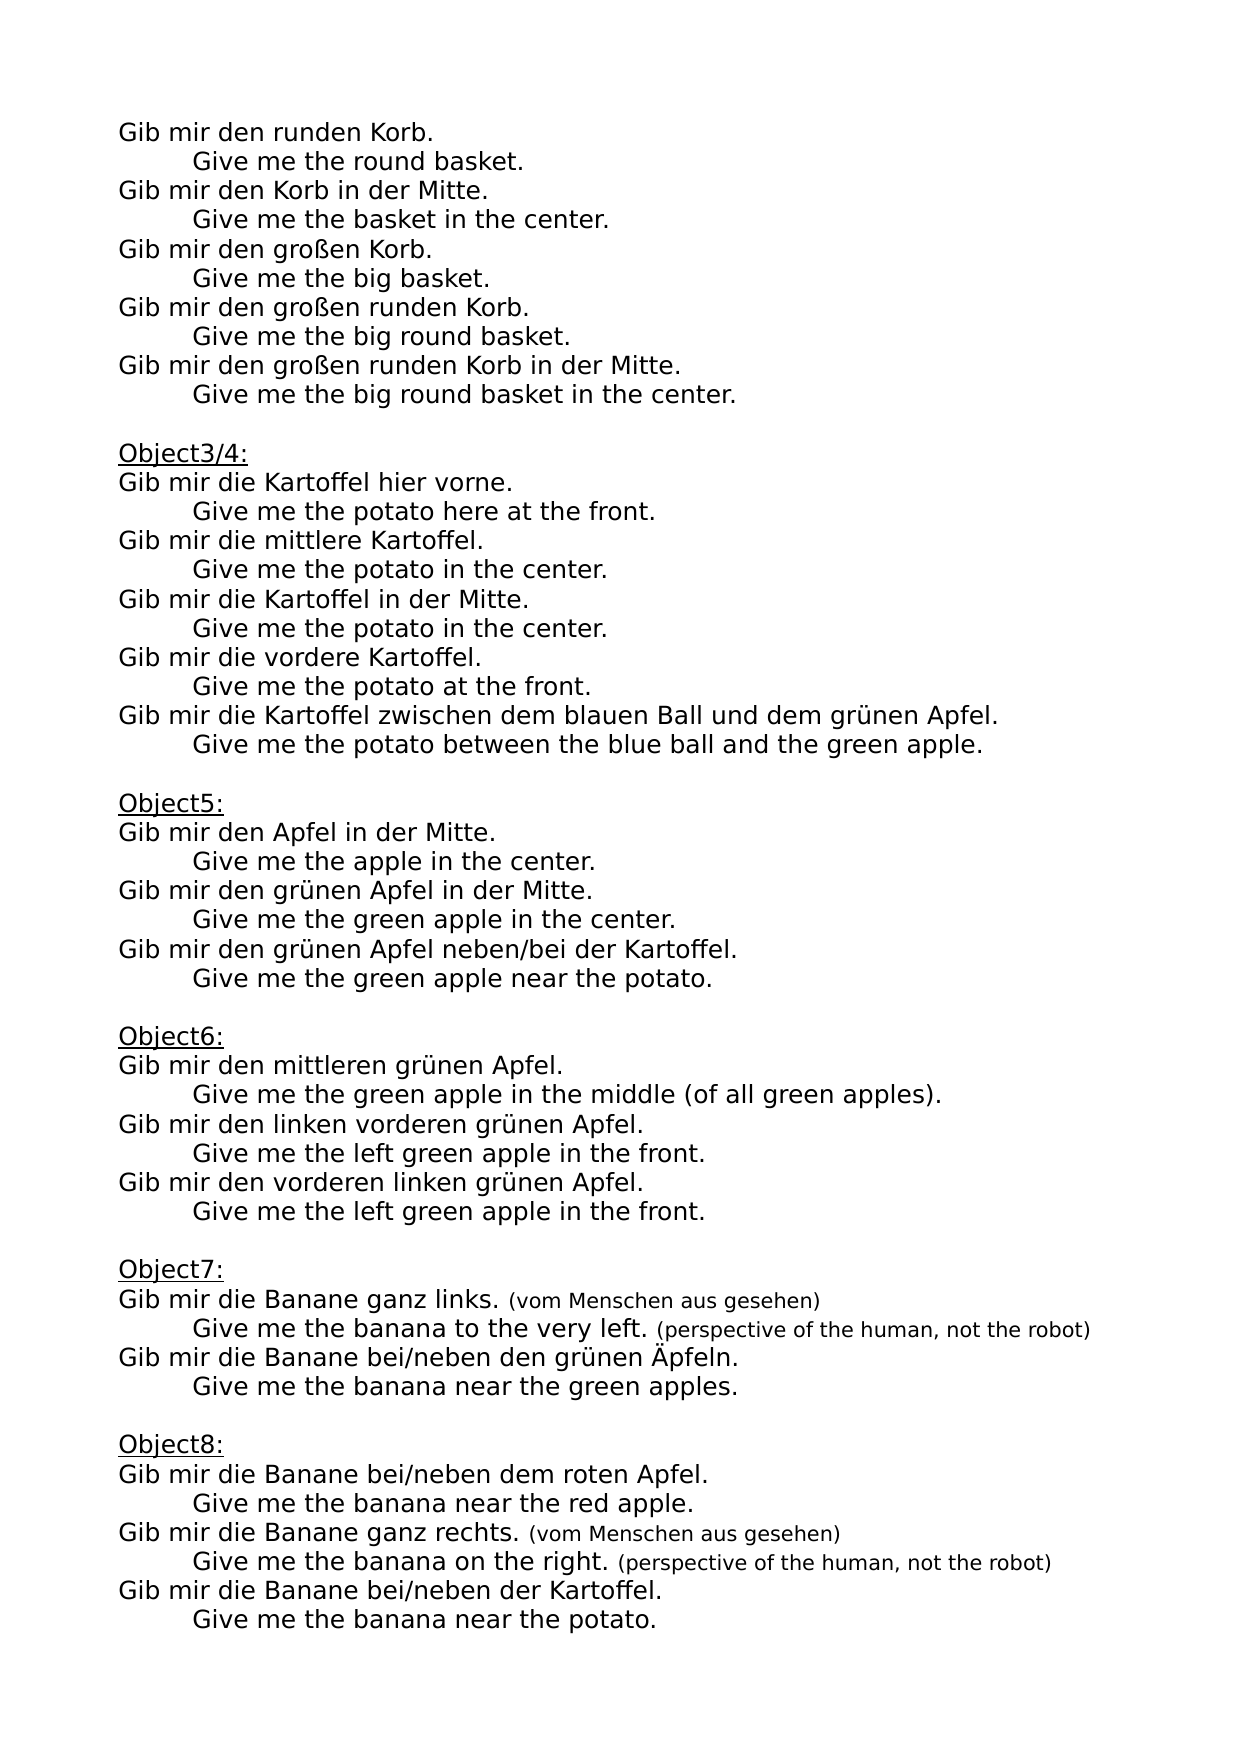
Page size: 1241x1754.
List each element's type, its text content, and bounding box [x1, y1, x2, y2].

text Gib mir die Banane bei/neben den grünen Äpfeln. [118, 1343, 1122, 1372]
text Give me the round basket. [118, 147, 1122, 176]
text Gib mir die Kartoffel in der Mitte. [118, 585, 1122, 614]
text Gib mir die Banane bei/neben der Kartoffel. [118, 1576, 1122, 1606]
text Give me the potato in the center. [118, 556, 1122, 585]
text Object8: [118, 1431, 1122, 1460]
text Gib mir den großen Korb. [118, 235, 1122, 264]
text Give me the banana near the green apples. [118, 1372, 1122, 1401]
text Give me the banana to the very left. (perspective of the human, not the robot) [118, 1314, 1122, 1343]
text Gib mir die vordere Kartoffel. [118, 643, 1122, 672]
text Gib mir den grünen Apfel neben/bei der Kartoffel. [118, 935, 1122, 964]
text Give me the green apple in the middle (of all green apples). [118, 1081, 1122, 1110]
text Give me the apple in the center. [118, 847, 1122, 876]
text Give me the basket in the center. [118, 206, 1122, 235]
text Gib mir den vorderen linken grünen Apfel. [118, 1168, 1122, 1197]
text Give me the big round basket in the center. [118, 381, 1122, 410]
text Give me the potato in the center. [118, 614, 1122, 643]
text Give me the big basket. [118, 264, 1122, 293]
text Gib mir den runden Korb. [118, 118, 1122, 147]
text Gib mir den Apfel in der Mitte. [118, 818, 1122, 847]
text Object3/4: [118, 439, 1122, 468]
text Give me the potato between the blue ball and the green apple. [118, 731, 1122, 760]
text Gib mir den mittleren grünen Apfel. [118, 1051, 1122, 1081]
text Give me the left green apple in the front. [118, 1139, 1122, 1168]
text Object7: [118, 1256, 1122, 1285]
text Object5: [118, 789, 1122, 818]
text Gib mir den großen runden Korb. [118, 293, 1122, 322]
text Give me the potato at the front. [118, 672, 1122, 701]
text Gib mir die Banane bei/neben dem roten Apfel. [118, 1460, 1122, 1489]
text Object6: [118, 1022, 1122, 1051]
text Give me the left green apple in the front. [118, 1197, 1122, 1226]
text Gib mir den großen runden Korb in der Mitte. [118, 351, 1122, 381]
text Give me the banana near the red apple. [118, 1489, 1122, 1518]
text Give me the potato here at the front. [118, 497, 1122, 526]
text Give me the banana near the potato. [118, 1606, 1122, 1635]
text Gib mir den Korb in der Mitte. [118, 176, 1122, 206]
text Give me the banana on the right. (perspective of the human, not the robot) [118, 1547, 1122, 1576]
text Give me the big round basket. [118, 322, 1122, 351]
text Give me the green apple near the potato. [118, 964, 1122, 993]
text Gib mir die Kartoffel zwischen dem blauen Ball und dem grünen Apfel. [118, 701, 1122, 731]
text Gib mir die Banane ganz links. (vom Menschen aus gesehen) [118, 1285, 1122, 1314]
text Give me the green apple in the center. [118, 906, 1122, 935]
text Gib mir die Banane ganz rechts. (vom Menschen aus gesehen) [118, 1518, 1122, 1547]
text Gib mir die Kartoffel hier vorne. [118, 468, 1122, 497]
text Gib mir den grünen Apfel in der Mitte. [118, 876, 1122, 906]
text Gib mir den linken vorderen grünen Apfel. [118, 1110, 1122, 1139]
text Gib mir die mittlere Kartoffel. [118, 526, 1122, 556]
